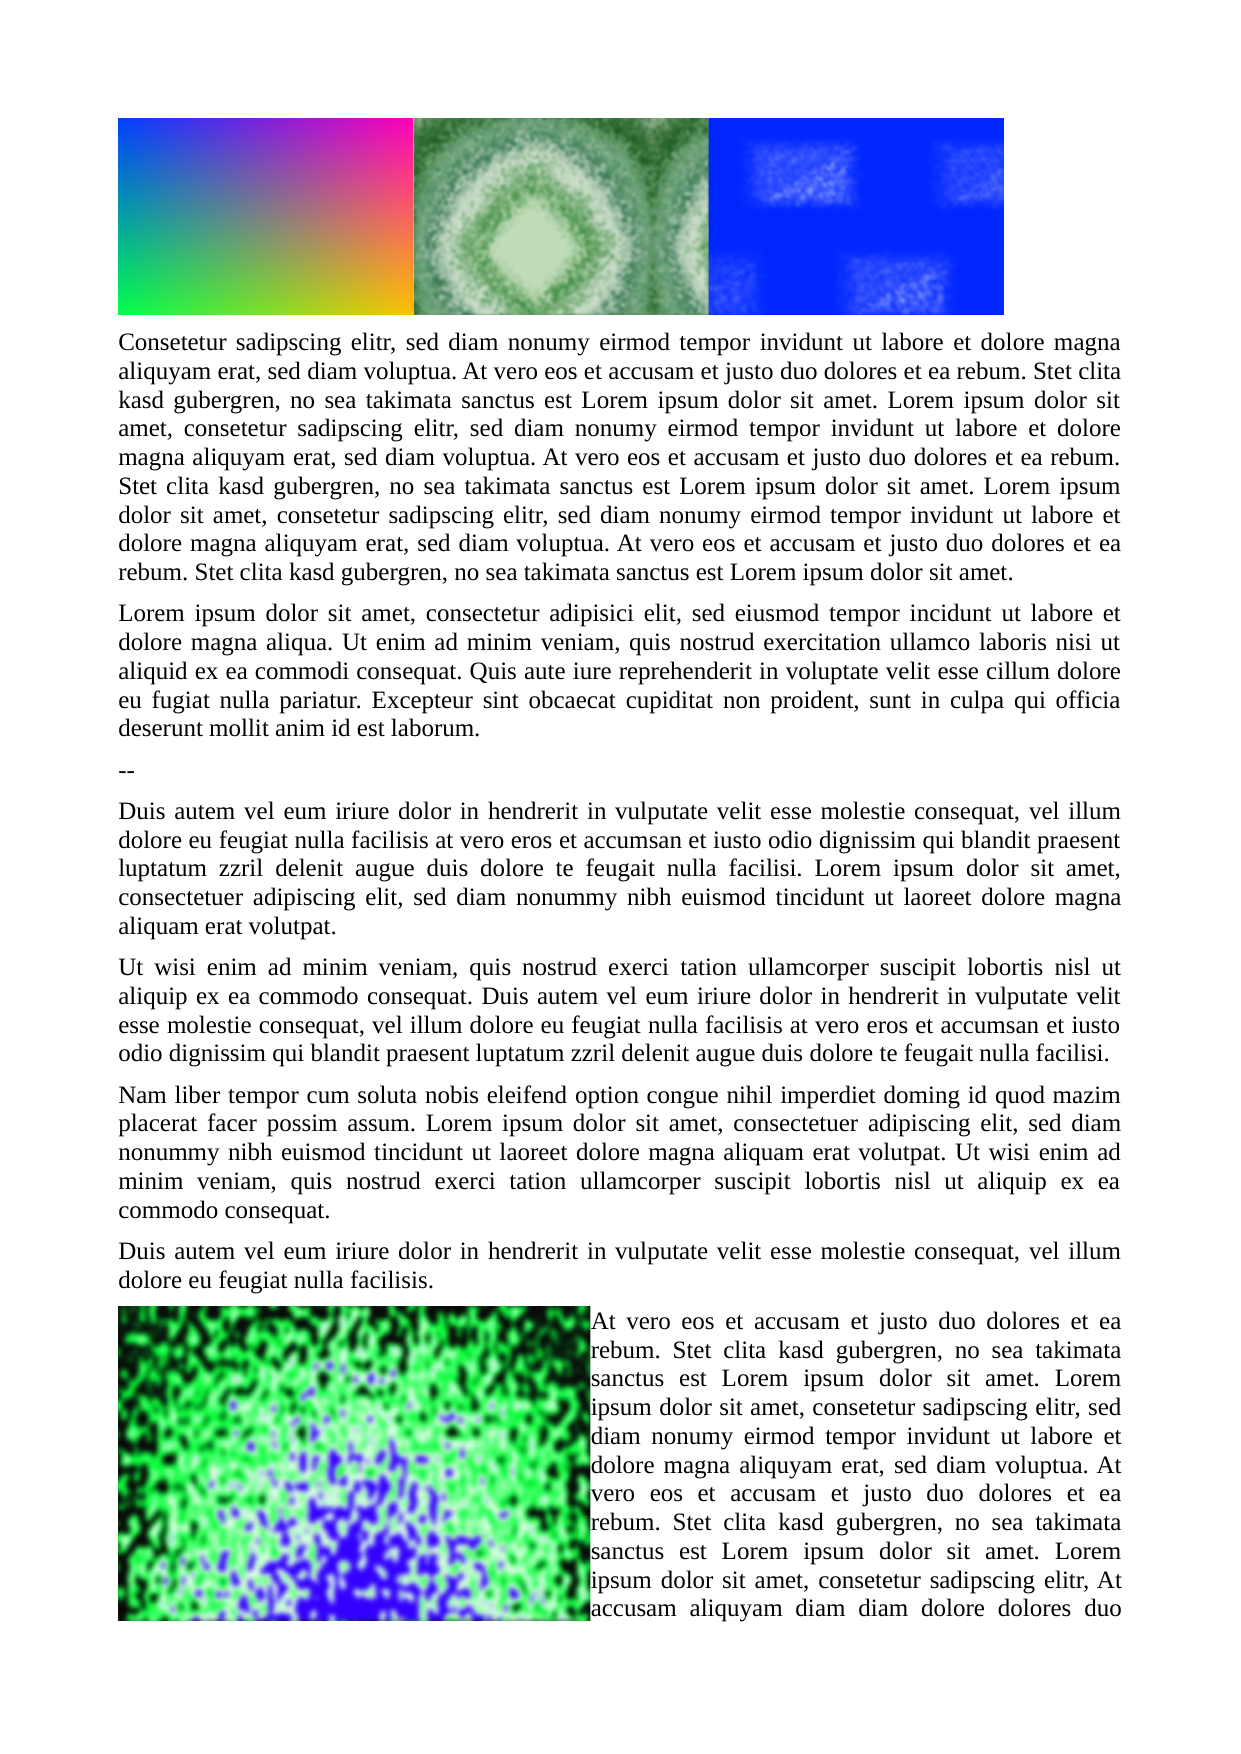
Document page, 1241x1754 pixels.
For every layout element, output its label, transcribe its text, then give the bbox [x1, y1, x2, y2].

text Consetetur sadipscing elitr, sed diam nonumy eirmod tempor invidunt ut labore et dolore magna aliquyam erat, sed diam voluptua. At vero eos et accusam et justo duo dolores et ea rebum. Stet clita kasd gubergren, no sea takimata sanctus est Lorem ipsum dolor sit amet. Lorem ipsum dolor sit amet, consetetur sadipscing elitr, sed diam nonumy eirmod tempor invidunt ut labore et dolore magna aliquyam erat, sed diam voluptua. At vero eos et accusam et justo duo dolores et ea rebum. Stet clita kasd gubergren, no sea takimata sanctus est Lorem ipsum dolor sit amet. Lorem ipsum dolor sit amet, consetetur sadipscing elitr, sed diam nonumy eirmod tempor invidunt ut labore et dolore magna aliquyam erat, sed diam voluptua. At vero eos et accusam et justo duo dolores et ea rebum. Stet clita kasd gubergren, no sea takimata sanctus est Lorem ipsum dolor sit amet. [118, 327, 1122, 586]
text -- [118, 755, 1122, 783]
picture [118, 1306, 591, 1621]
text Duis autem vel eum iriure dolor in hendrerit in vulputate velit esse molestie consequat, vel illum dolore eu feugiat nulla facilisis at vero eros et accumsan et iusto odio dignissim qui blandit praesent luptatum zzril delenit augue duis dolore te feugait nulla facilisi. Lorem ipsum dolor sit amet, consectetuer adipiscing elit, sed diam nonummy nibh euismod tincidunt ut laoreet dolore magna aliquam erat volutpat. [118, 796, 1122, 940]
picture [118, 118, 1004, 315]
text At vero eos et accusam et justo duo dolores et ea rebum. Stet clita kasd gubergren, no sea takimata sanctus est Lorem ipsum dolor sit amet. Lorem ipsum dolor sit amet, consetetur sadipscing elitr, sed diam nonumy eirmod tempor invidunt ut labore et dolore magna aliquyam erat, sed diam voluptua. At vero eos et accusam et justo duo dolores et ea rebum. Stet clita kasd gubergren, no sea takimata sanctus est Lorem ipsum dolor sit amet. Lorem ipsum dolor sit amet, consetetur sadipscing elitr, At accusam aliquyam diam diam dolore dolores duo [118, 1306, 1122, 1622]
text Lorem ipsum dolor sit amet, consectetur adipisici elit, sed eiusmod tempor incidunt ut labore et dolore magna aliqua. Ut enim ad minim veniam, quis nostrud exercitation ullamco laboris nisi ut aliquid ex ea commodi consequat. Quis aute iure reprehenderit in voluptate velit esse cillum dolore eu fugiat nulla pariatur. Excepteur sint obcaecat cupiditat non proident, sunt in culpa qui officia deserunt mollit anim id est laborum. [118, 598, 1122, 742]
text Duis autem vel eum iriure dolor in hendrerit in vulputate velit esse molestie consequat, vel illum dolore eu feugiat nulla facilisis. [118, 1236, 1122, 1293]
text Nam liber tempor cum soluta nobis eleifend option congue nihil imperdiet doming id quod mazim placerat facer possim assum. Lorem ipsum dolor sit amet, consectetuer adipiscing elit, sed diam nonummy nibh euismod tincidunt ut laoreet dolore magna aliquam erat volutpat. Ut wisi enim ad minim veniam, quis nostrud exerci tation ullamcorper suscipit lobortis nisl ut aliquip ex ea commodo consequat. [118, 1080, 1122, 1223]
text Ut wisi enim ad minim veniam, quis nostrud exerci tation ullamcorper suscipit lobortis nisl ut aliquip ex ea commodo consequat. Duis autem vel eum iriure dolor in hendrerit in vulputate velit esse molestie consequat, vel illum dolore eu feugiat nulla facilisis at vero eros et accumsan et iusto odio dignissim qui blandit praesent luptatum zzril delenit augue duis dolore te feugait nulla facilisi. [118, 952, 1122, 1067]
